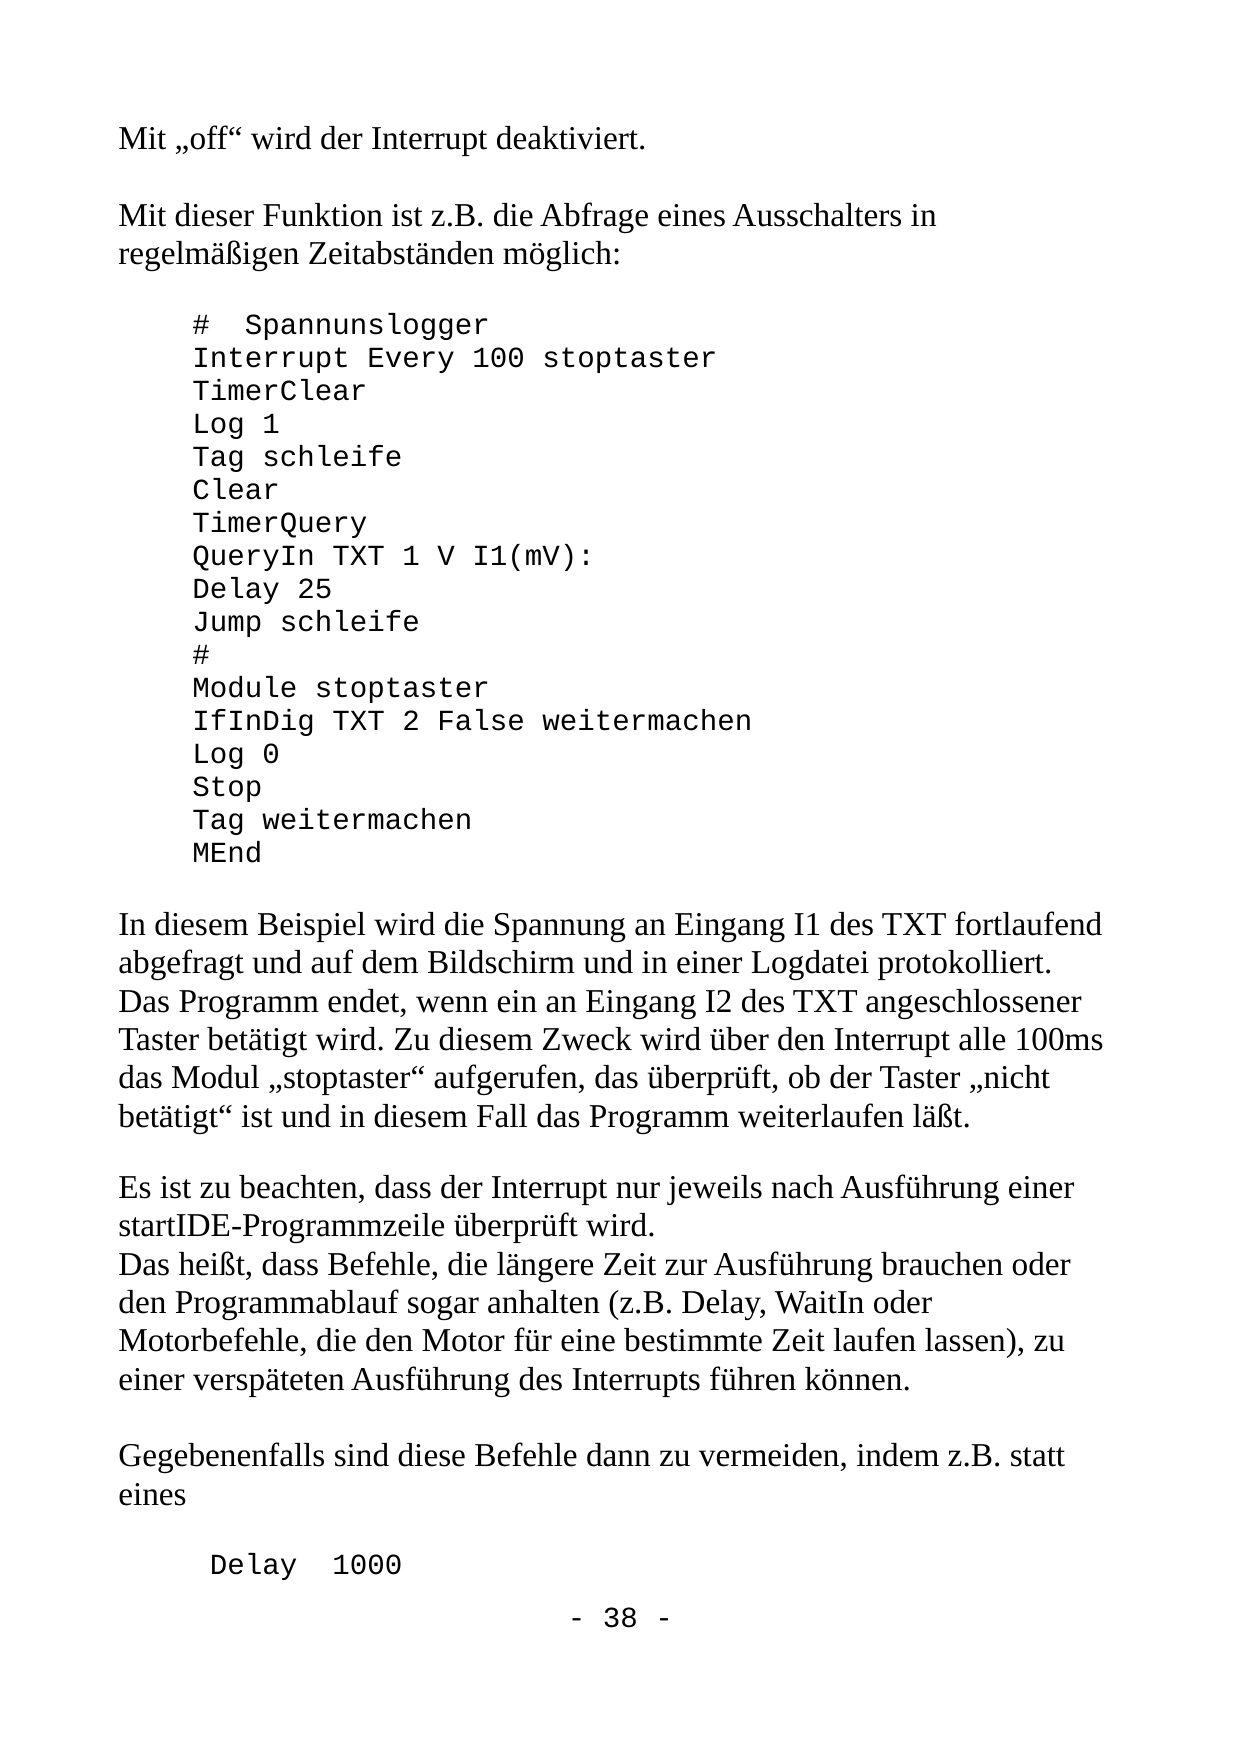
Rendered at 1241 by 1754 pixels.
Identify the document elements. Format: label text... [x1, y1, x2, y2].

text Gegebenenfalls sind diese Befehle dann zu vermeiden, indem z.B. statt eines [118, 1436, 1122, 1512]
text In diesem Beispiel wird die Spannung an Eingang I1 des TXT fortlaufend abgefragt und auf dem Bildschirm und in einer Logdatei protokolliert. [118, 904, 1122, 981]
text Mit dieser Funktion ist z.B. die Abfrage eines Ausschalters in regelmäßigen Zeitabständen möglich: [118, 195, 1122, 271]
text Mit „off“ wird der Interrupt deaktiviert. [118, 118, 1122, 156]
text # Module stoptaster IfInDig TXT 2 False weitermachen Log 0 Stop Tag weitermachen MEnd [118, 640, 1122, 871]
text Delay 1000 [118, 1551, 1122, 1583]
text # Spannunslogger Interrupt Every 100 stoptaster TimerClear Log 1 Tag schleife Clear TimerQuery QueryIn TXT 1 V I1(mV): Delay 25 Jump schleife [118, 310, 1122, 640]
text Das heißt, dass Befehle, die längere Zeit zur Ausführung brauchen oder den Programmablauf sogar anhalten (z.B. Delay, WaitIn oder Motorbefehle, die den Motor für eine bestimmte Zeit laufen lassen), zu einer verspäteten Ausführung des Interrupts führen können. [118, 1244, 1122, 1397]
text Das Programm endet, wenn ein an Eingang I2 des TXT angeschlossener Taster betätigt wird. Zu diesem Zweck wird über den Interrupt alle 100ms das Modul „stoptaster“ aufgerufen, das überprüft, ob der Taster „nicht betätigt“ ist und in diesem Fall das Programm weiterlaufen läßt. [118, 981, 1122, 1134]
text Es ist zu beachten, dass der Interrupt nur jeweils nach Ausführung einer startIDE-Programmzeile überprüft wird. [118, 1167, 1122, 1244]
